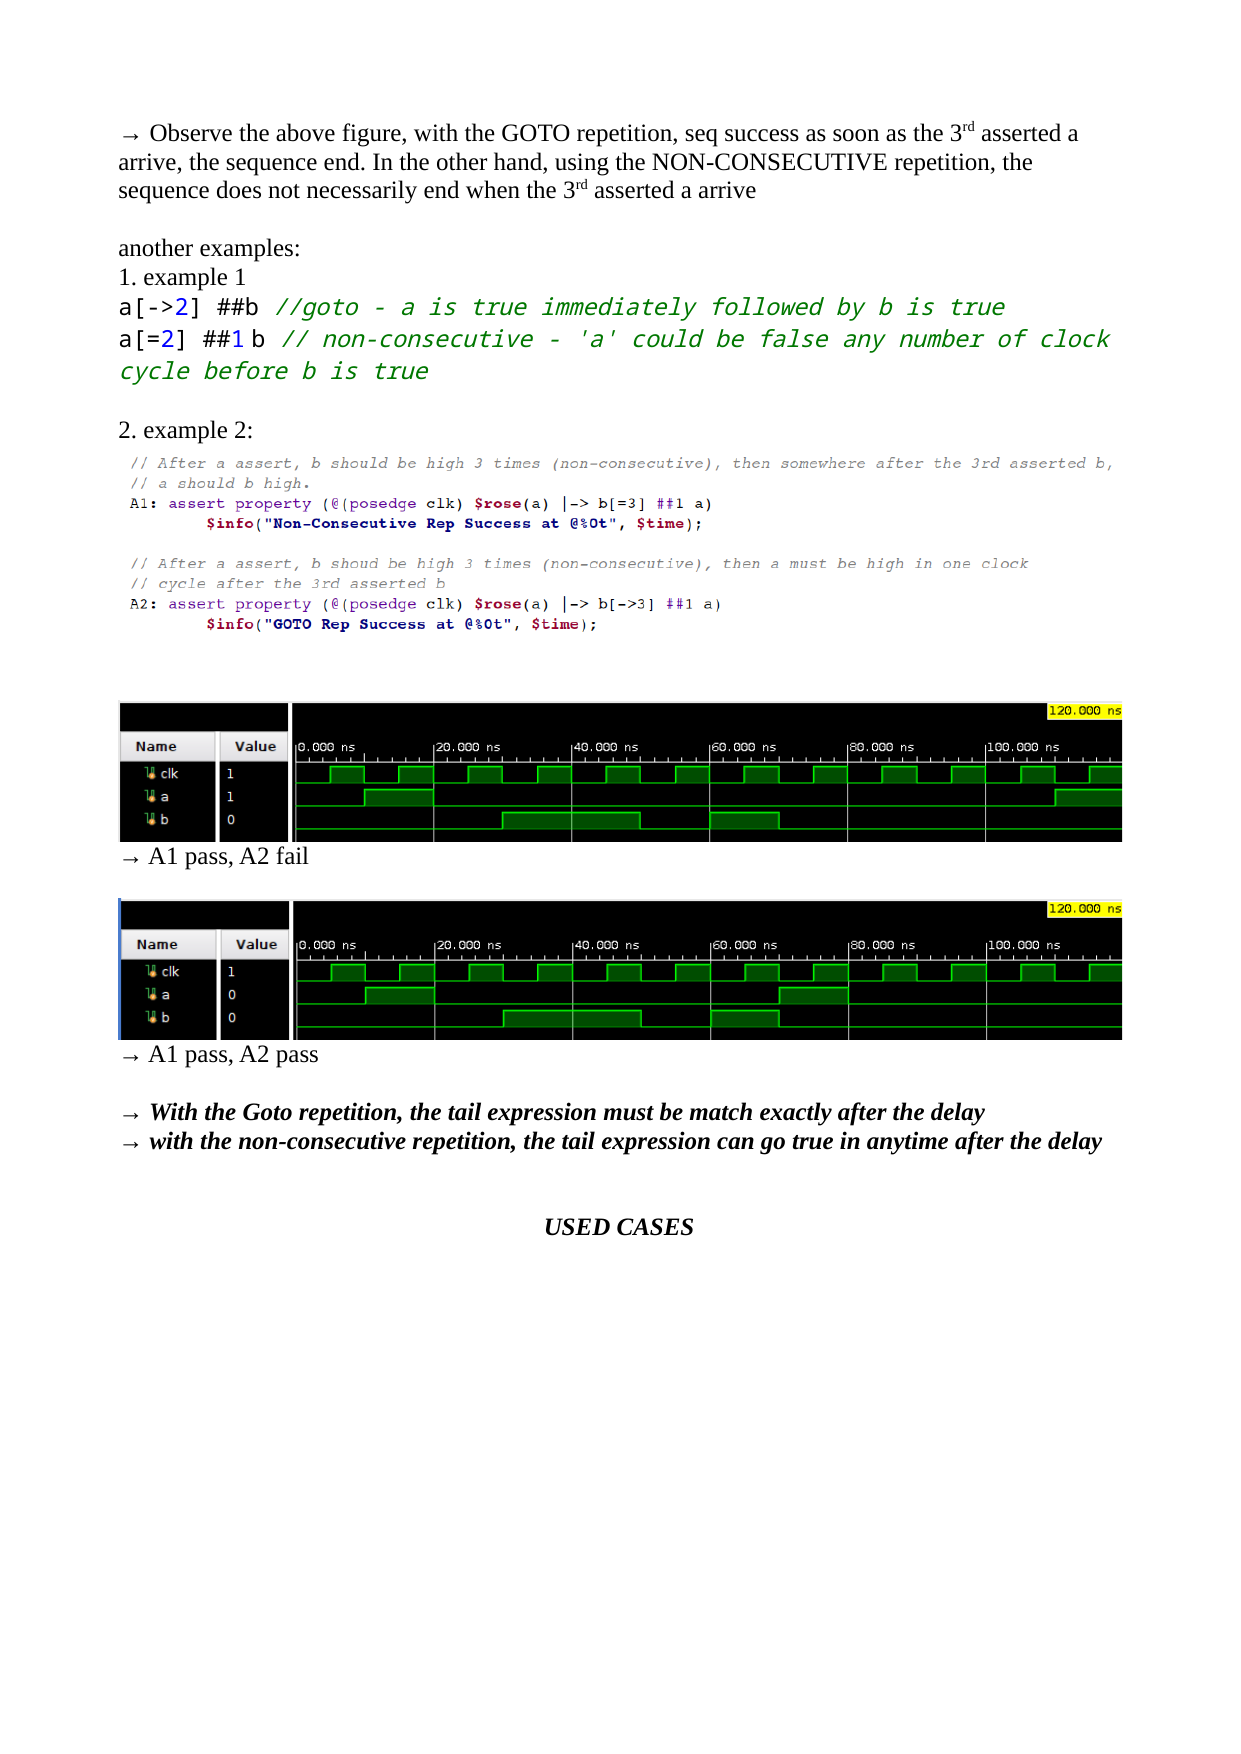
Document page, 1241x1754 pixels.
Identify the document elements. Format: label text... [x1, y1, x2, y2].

text 1. example 1 [118, 262, 1122, 291]
picture [118, 700, 1123, 842]
picture [118, 444, 1123, 643]
text → With the Goto repetition, the tail expression must be match exactly after the delay [118, 1097, 1122, 1126]
text a[->2] ##b //goto - a is true immediately followed by b is true [118, 291, 1122, 323]
text USED CASES [118, 1212, 1122, 1241]
text 2. example 2: [118, 415, 1122, 444]
text another examples: [118, 233, 1122, 262]
text → A1 pass, A2 pass [118, 1040, 1122, 1068]
text → with the non-consecutive repetition, the tail expression can go true in anytime after the delay [118, 1126, 1122, 1154]
text → Observe the above figure, with the GOTO repetition, seq success as soon as the 3rd asserted a arrive, the sequence end. In the other hand, using the NON-CONSECUTIVE repetition, the sequence does not necessarily end when the 3rd asserted a arrive [118, 118, 1122, 204]
text → A1 pass, A2 fail [118, 842, 1122, 870]
picture [118, 898, 1123, 1040]
text a[=2] ##1 b // non-consecutive - 'a' could be false any number of clock cycle before b is true [118, 323, 1122, 415]
